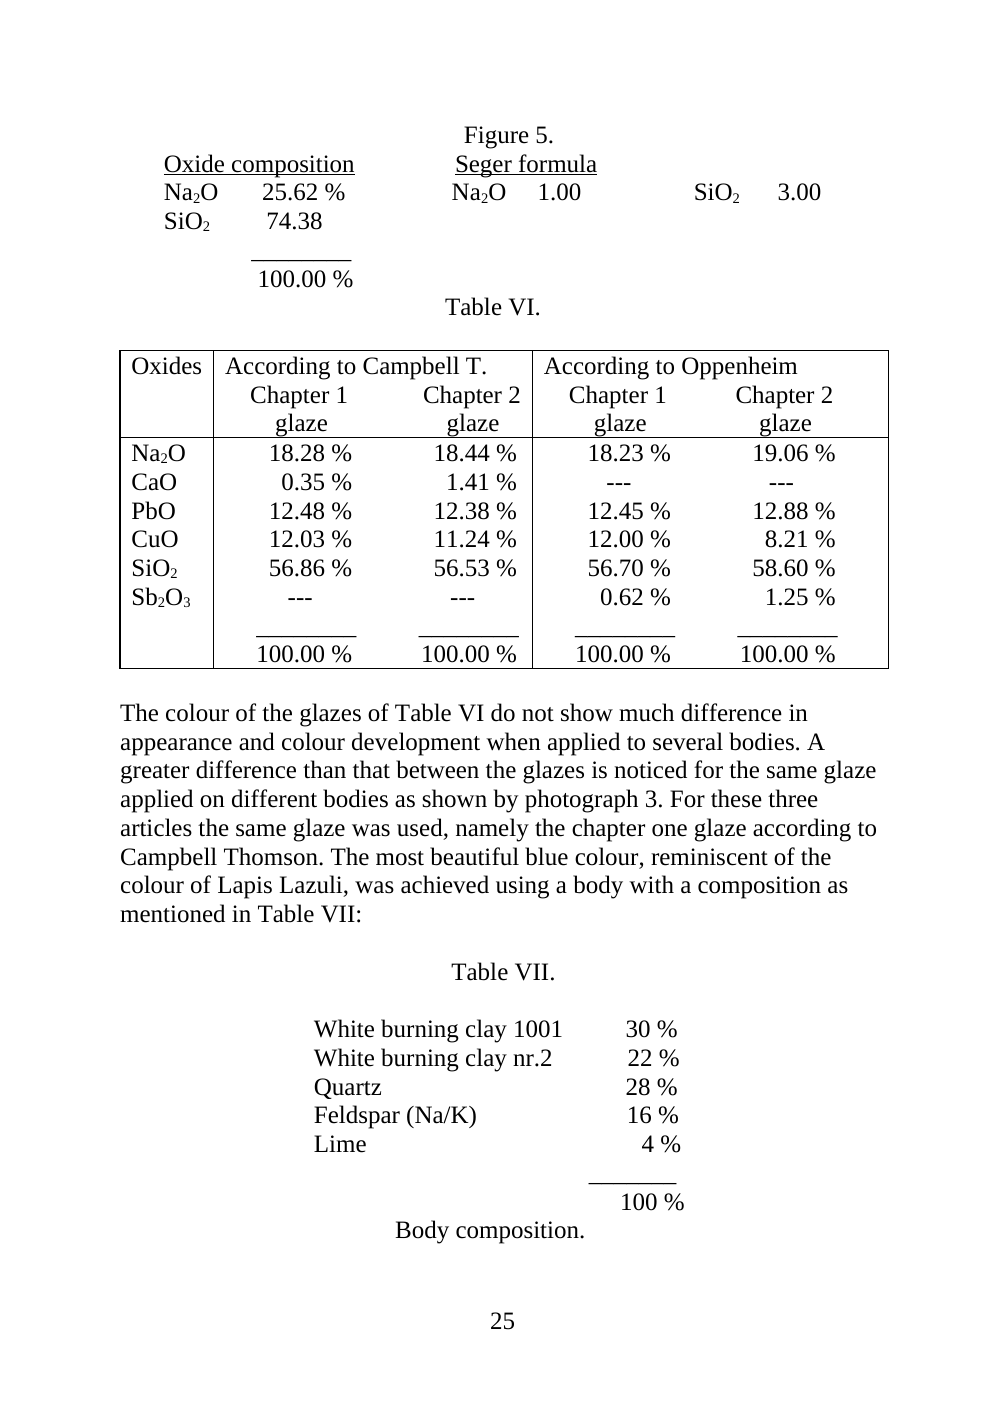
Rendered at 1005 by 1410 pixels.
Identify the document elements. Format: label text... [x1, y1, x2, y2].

text Quartz 28 % [176, 1072, 885, 1101]
text Body composition. [176, 1216, 885, 1244]
text 100 % [176, 1187, 885, 1216]
text Table VI. [176, 292, 885, 321]
table_cell 18.23 % 19.06 % --- --- 12.45 % 12.88 % 12.00 % 8.21 % 56.70 % 58.60 % 0.62 % 1.25 % ________ ________ 100.00 % 100.00 % [533, 438, 888, 668]
text Na2O 25.62 % Na2O 1.00 SiO2 3.00 [120, 177, 885, 206]
text Lime 4 % [176, 1129, 885, 1158]
table_cell Na2O CaO PbO CuO SiO2 Sb2O3 [121, 438, 213, 668]
text _______ [176, 1158, 885, 1187]
table_cell 18.28 % 18.44 % 0.35 % 1.41 % 12.48 % 12.38 % 12.03 % 11.24 % 56.86 % 56.53 % --- --- ________ ________ 100.00 % 100.00 % [214, 438, 532, 668]
text White burning clay 1001 30 % [176, 1014, 885, 1043]
table_header Oxides [121, 351, 213, 437]
text ________ [176, 235, 885, 264]
text SiO2 74.38 [120, 206, 885, 235]
table_header According to Campbell T. Chapter 1 Chapter 2 glaze glaze [214, 351, 532, 437]
table_header According to Oppenheim Chapter 1 Chapter 2 glaze glaze [533, 351, 888, 437]
text Oxide composition Seger formula [120, 149, 885, 177]
text White burning clay nr.2 22 % [176, 1043, 885, 1072]
text The colour of the glazes of Table VI do not show much difference in appearance and colour development when applied to several bodies. A greater difference than that between the glazes is noticed for the same glaze applied on different bodies as shown by photograph 3. For these three articles the same glaze was used, namely the chapter one glaze according to Campbell Thomson. The most beautiful blue colour, reminiscent of the colour of Lapis Lazuli, was achieved using a body with a composition as mentioned in Table VII: [120, 698, 885, 928]
text 100.00 % [176, 264, 885, 292]
text Feldspar (Na/K) 16 % [176, 1101, 885, 1129]
text Figure 5. [176, 120, 885, 149]
text Table VII. [176, 957, 885, 986]
